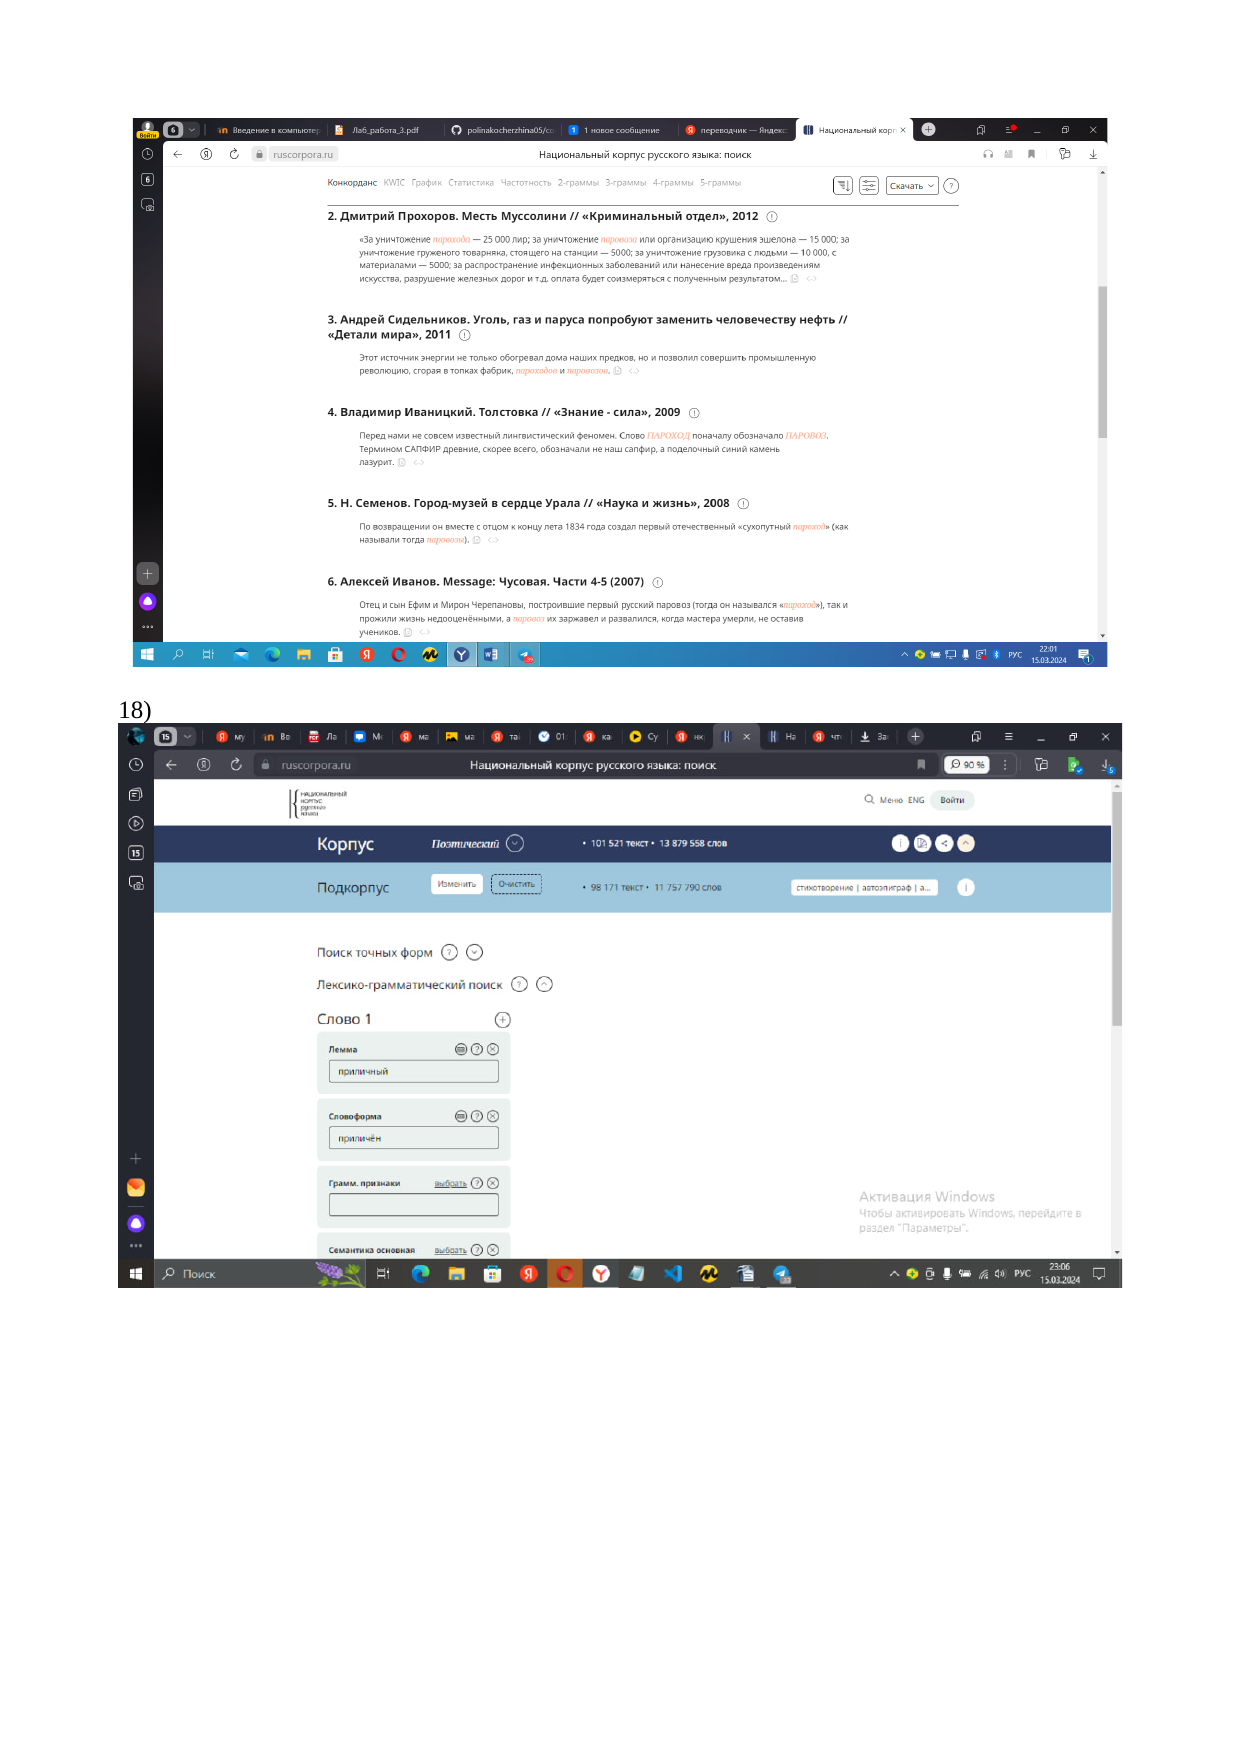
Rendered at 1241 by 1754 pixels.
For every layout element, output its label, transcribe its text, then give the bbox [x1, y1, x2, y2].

text 18) [118, 695, 1122, 723]
picture [132, 118, 1108, 667]
picture [118, 723, 1123, 1288]
